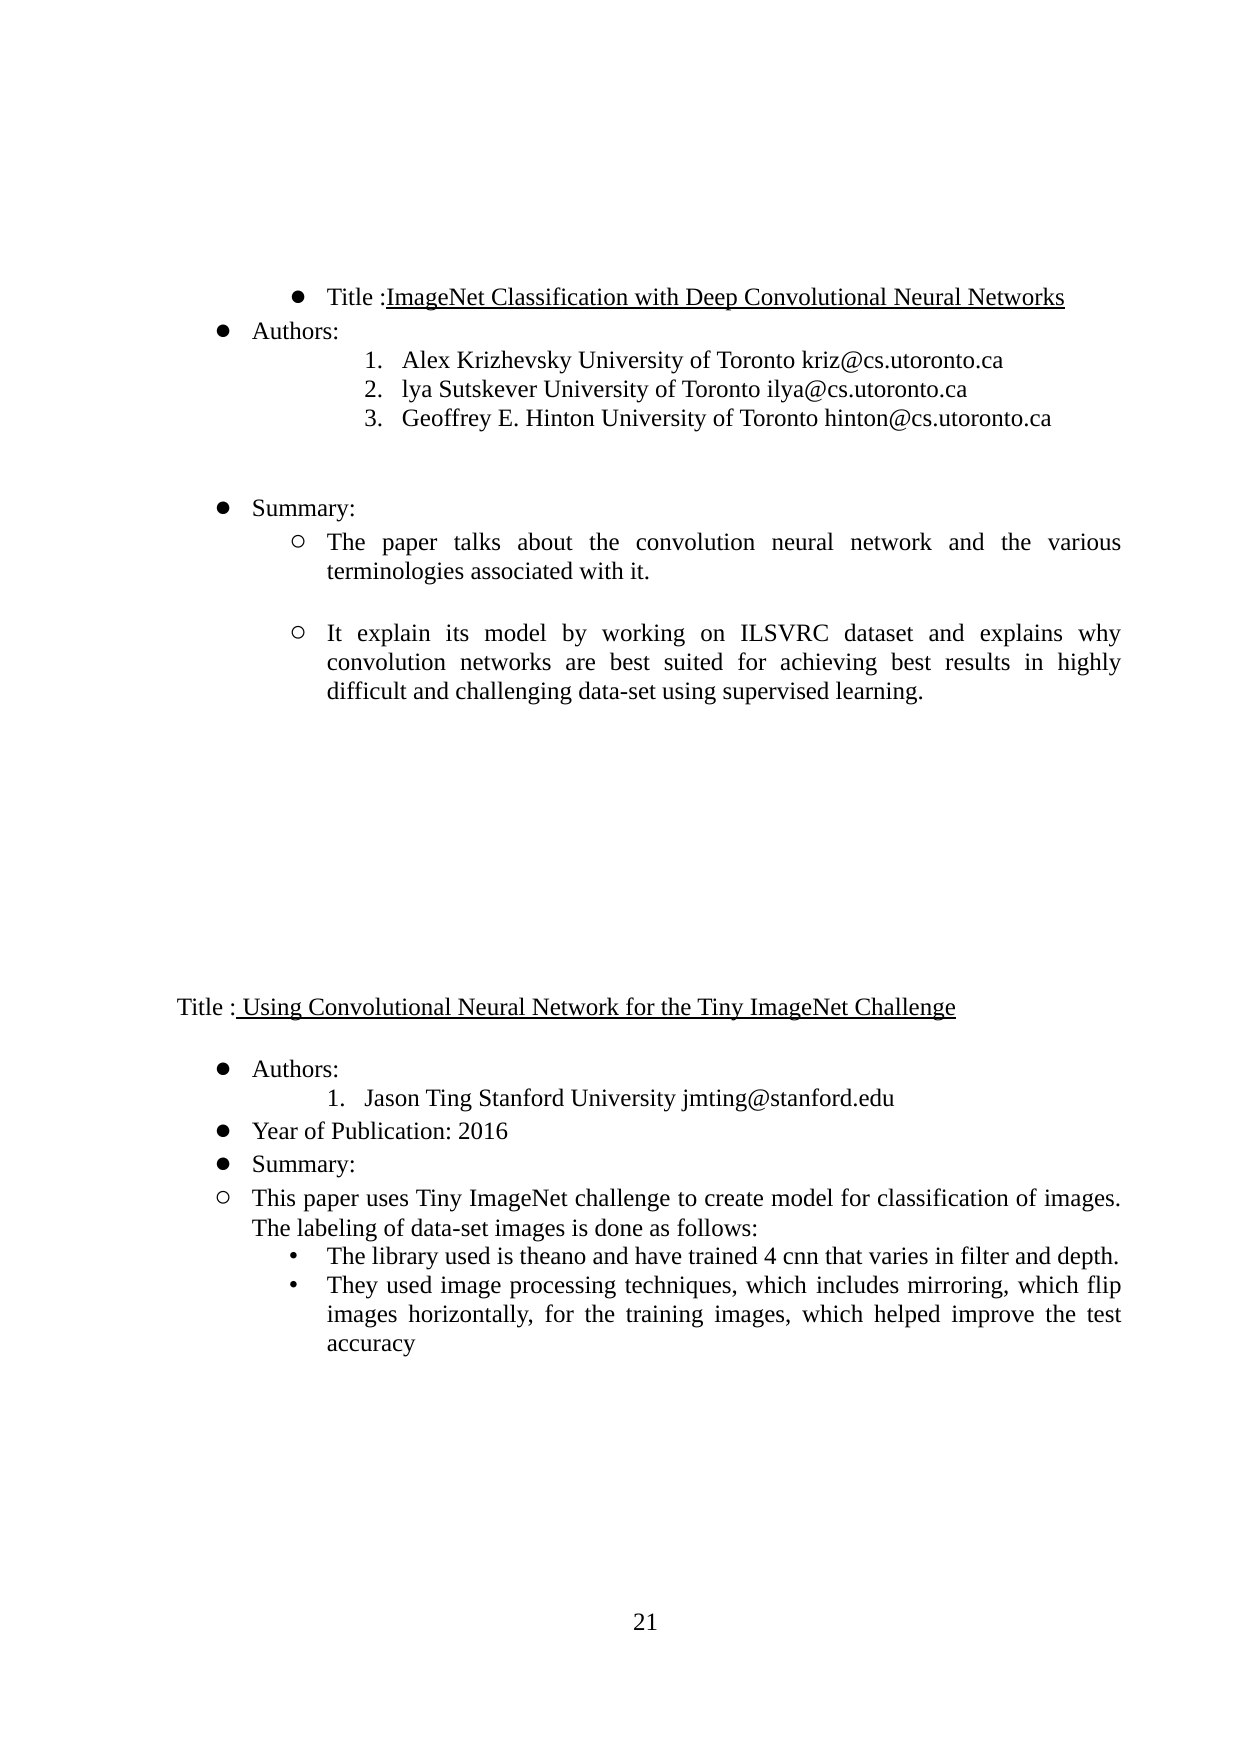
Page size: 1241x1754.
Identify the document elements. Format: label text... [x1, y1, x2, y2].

list Year of Publication: 2016 [214, 1112, 1122, 1146]
list Geoffrey E. Hinton University of Toronto hinton@cs.utoronto.ca [364, 403, 1122, 432]
list The paper talks about the convolution neural network and the various terminologies associated with it. [289, 523, 1122, 585]
list Jason Ting Stanford University jmting@stanford.edu [327, 1083, 1122, 1112]
list Alex Krizhevsky University of Toronto kriz@cs.utoronto.ca [364, 345, 1122, 374]
list This paper uses Tiny ImageNet challenge to create model for classification of images. The labeling of data-set images is done as follows: [214, 1179, 1122, 1241]
list Summary: [214, 1146, 1122, 1179]
text Title : Using Convolutional Neural Network for the Tiny ImageNet Challenge [177, 992, 1122, 1021]
list The library used is theano and have trained 4 cnn that varies in filter and depth. [289, 1241, 1122, 1270]
list Authors: [214, 1050, 1122, 1083]
list Title :ImageNet Classification with Deep Convolutional Neural Networks [252, 278, 1122, 312]
list It explain its model by working on ILSVRC dataset and explains why convolution networks are best suited for achieving best results in highly difficult and challenging data-set using supervised learning. [289, 614, 1122, 705]
list They used image processing techniques, which includes mirroring, which flip images horizontally, for the training images, which helped improve the test accuracy [289, 1270, 1122, 1356]
list Authors: [214, 312, 1122, 345]
list Summary: [214, 489, 1122, 523]
list lya Sutskever University of Toronto ilya@cs.utoronto.ca [364, 374, 1122, 403]
